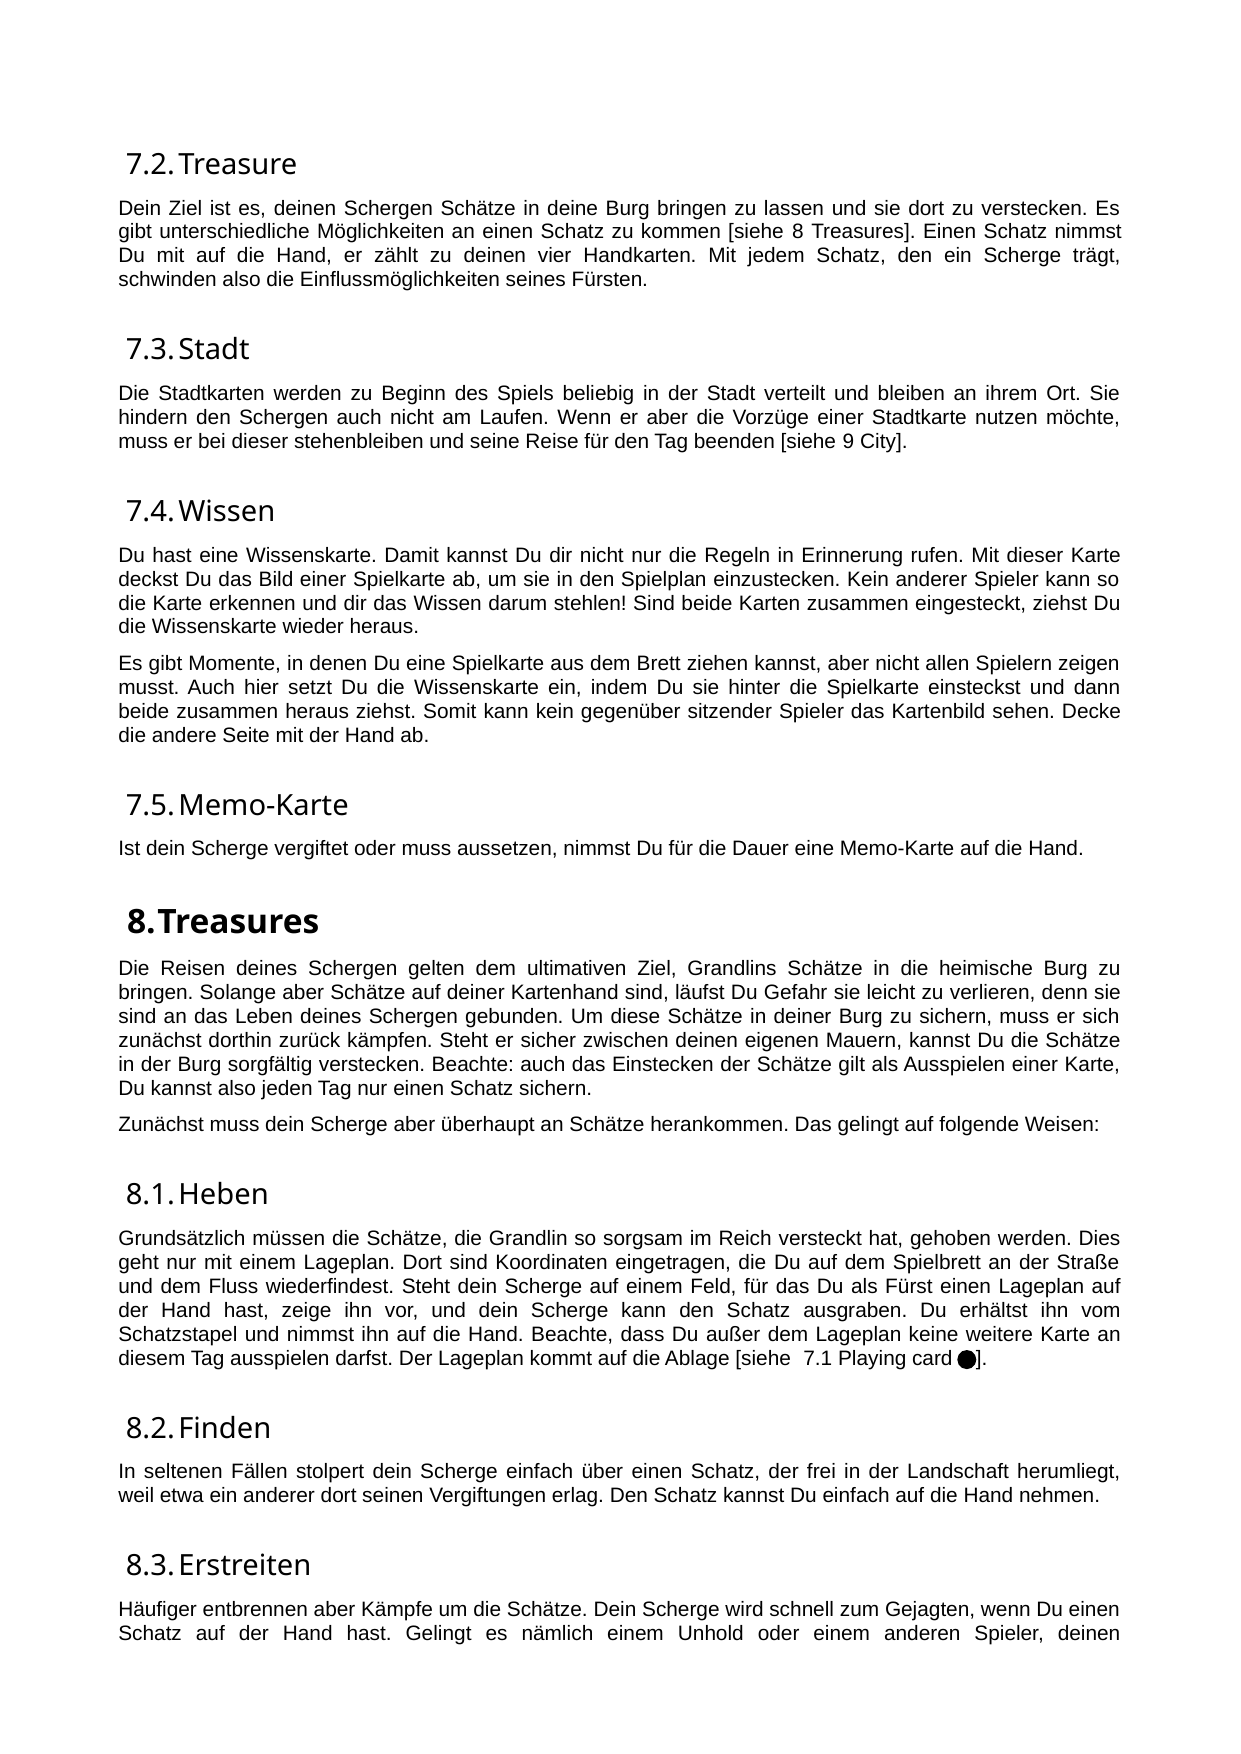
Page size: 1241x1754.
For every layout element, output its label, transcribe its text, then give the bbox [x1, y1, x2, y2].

subtitle Finden [118, 1407, 1122, 1447]
subtitle Stadt [118, 329, 1122, 368]
text Häufiger entbrennen aber Kämpfe um die Schätze. Dein Scherge wird schnell zum Gejagten, wenn Du einen Schatz auf der Hand hast. Gelingt es nämlich einem Unhold oder einem anderen Spieler, deinen Gefolgsmann zu erschlagen, wechseln die Schätze auf deiner Hand, und gegebenenfalls dein Geld, den Besitzer [siehe 10. Combat und 11. Tod des Schergen]. [118, 1597, 1122, 1645]
text Zunächst muss dein Scherge aber überhaupt an Schätze herankommen. Das gelingt auf folgende Weisen: [118, 1112, 1122, 1136]
text Ist dein Scherge vergiftet oder muss aussetzen, nimmst Du für die Dauer eine Memo-Karte auf die Hand. [118, 836, 1122, 860]
text Es gibt Momente, in denen Du eine Spielkarte aus dem Brett ziehen kannst, aber nicht allen Spielern zeigen musst. Auch hier setzt Du die Wissenskarte ein, indem Du sie hinter die Spielkarte einsteckst und dann beide zusammen heraus ziehst. Somit kann kein gegenüber sitzender Spieler das Kartenbild sehen. Decke die andere Seite mit der Hand ab. [118, 651, 1122, 747]
text Grundsätzlich müssen die Schätze, die Grandlin so sorgsam im Reich versteckt hat, gehoben werden. Dies geht nur mit einem Lageplan. Dort sind Koordinaten eingetragen, die Du auf dem Spielbrett an der Straße und dem Fluss wiederfindest. Steht dein Scherge auf einem Feld, für das Du als Fürst einen Lageplan auf der Hand hast, zeige ihn vor, und dein Scherge kann den Schatz ausgraben. Du erhältst ihn vom Schatzstapel und nimmst ihn auf die Hand. Beachte, dass Du außer dem Lageplan keine weitere Karte an diesem Tag ausspielen darfst. Der Lageplan kommt auf die Ablage [siehe 7.1. Playing card ]. [118, 1226, 1122, 1369]
subtitle Treasure [118, 143, 1122, 183]
text Du hast eine Wissenskarte. Damit kannst Du dir nicht nur die Regeln in Erinnerung rufen. Mit dieser Karte deckst Du das Bild einer Spielkarte ab, um sie in den Spielplan einzustecken. Kein anderer Spieler kann so die Karte erkennen und dir das Wissen darum stehlen! Sind beide Karten zusammen eingesteckt, ziehst Du die Wissenskarte wieder heraus. [118, 542, 1122, 638]
subtitle Treasures [118, 898, 1122, 943]
subtitle Heben [118, 1174, 1122, 1213]
subtitle Wissen [118, 490, 1122, 530]
text Die Reisen deines Schergen gelten dem ultimativen Ziel, Grandlins Schätze in die heimische Burg zu bringen. Solange aber Schätze auf deiner Kartenhand sind, läufst Du Gefahr sie leicht zu verlieren, denn sie sind an das Leben deines Schergen gebunden. Um diese Schätze in deiner Burg zu sichern, muss er sich zunächst dorthin zurück kämpfen. Steht er sicher zwischen deinen eigenen Mauern, kannst Du die Schätze in der Burg sorgfältig verstecken. Beachte: auch das Einstecken der Schätze gilt als Ausspielen einer Karte, Du kannst also jeden Tag nur einen Schatz sichern. [118, 956, 1122, 1100]
text Dein Ziel ist es, deinen Schergen Schätze in deine Burg bringen zu lassen und sie dort zu verstecken. Es gibt unterschiedliche Möglichkeiten an einen Schatz zu kommen [siehe 8. Treasures]. Einen Schatz nimmst Du mit auf die Hand, er zählt zu deinen vier Handkarten. Mit jedem Schatz, den ein Scherge trägt, schwinden also die Einflussmöglichkeiten seines Fürsten. [118, 195, 1122, 291]
text In seltenen Fällen stolpert dein Scherge einfach über einen Schatz, der frei in der Landschaft herumliegt, weil etwa ein anderer dort seinen Vergiftungen erlag. Den Schatz kannst Du einfach auf die Hand nehmen. [118, 1459, 1122, 1507]
subtitle Memo-Karte [118, 784, 1122, 824]
subtitle Erstreiten [118, 1545, 1122, 1584]
text Die Stadtkarten werden zu Beginn des Spiels beliebig in der Stadt verteilt und bleiben an ihrem Ort. Sie hindern den Schergen auch nicht am Laufen. Wenn er aber die Vorzüge einer Stadtkarte nutzen möchte, muss er bei dieser stehenbleiben und seine Reise für den Tag beenden [siehe 9. City]. [118, 381, 1122, 453]
